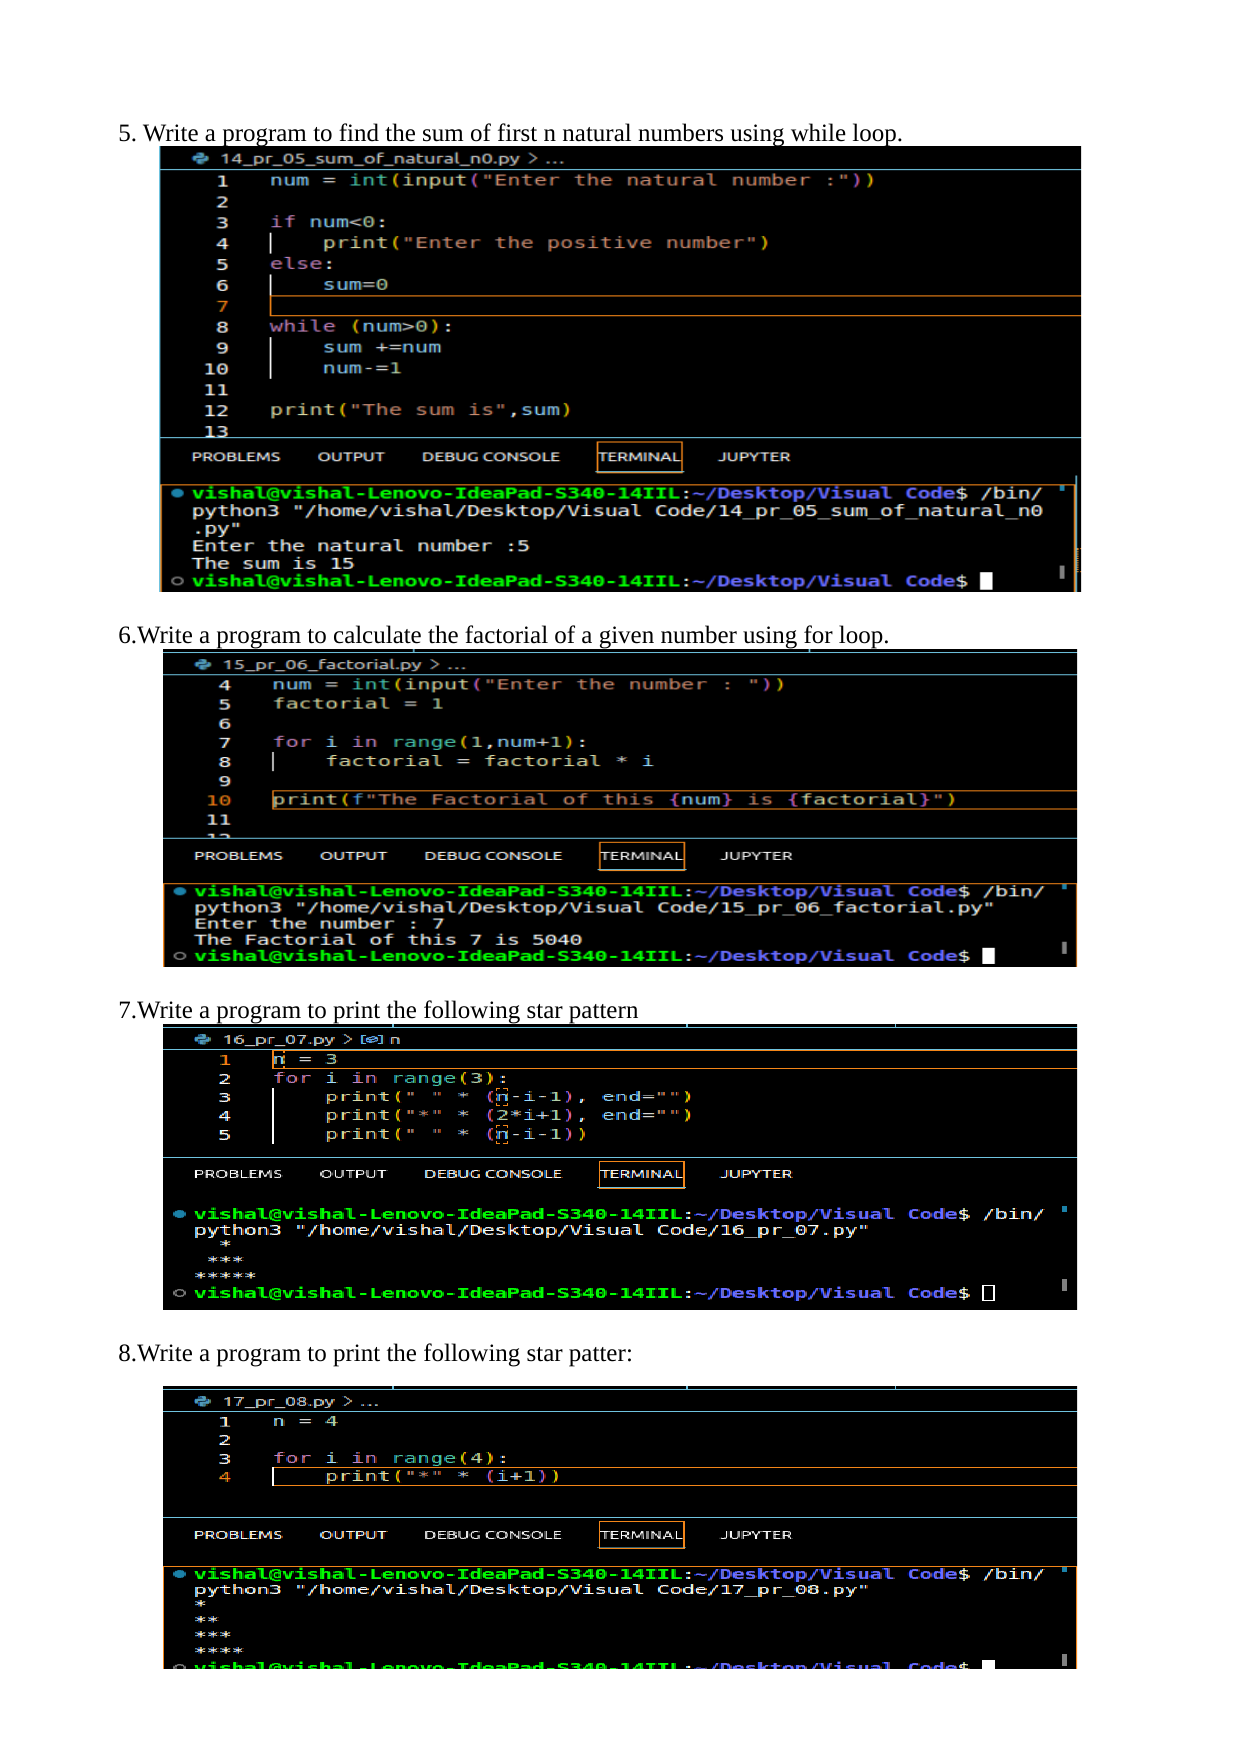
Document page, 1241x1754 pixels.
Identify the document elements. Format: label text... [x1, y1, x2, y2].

picture [163, 1386, 1078, 1669]
text 5. Write a program to find the sum of first n natural numbers using while loop. [118, 118, 1122, 147]
text 8.Write a program to print the following star patter: [118, 1338, 1122, 1367]
picture [163, 1024, 1078, 1310]
text 6.Write a program to calculate the factorial of a given number using for loop. [118, 621, 1122, 649]
text 7.Write a program to print the following star pattern [118, 995, 1122, 1024]
picture [159, 146, 1082, 592]
picture [163, 649, 1078, 967]
